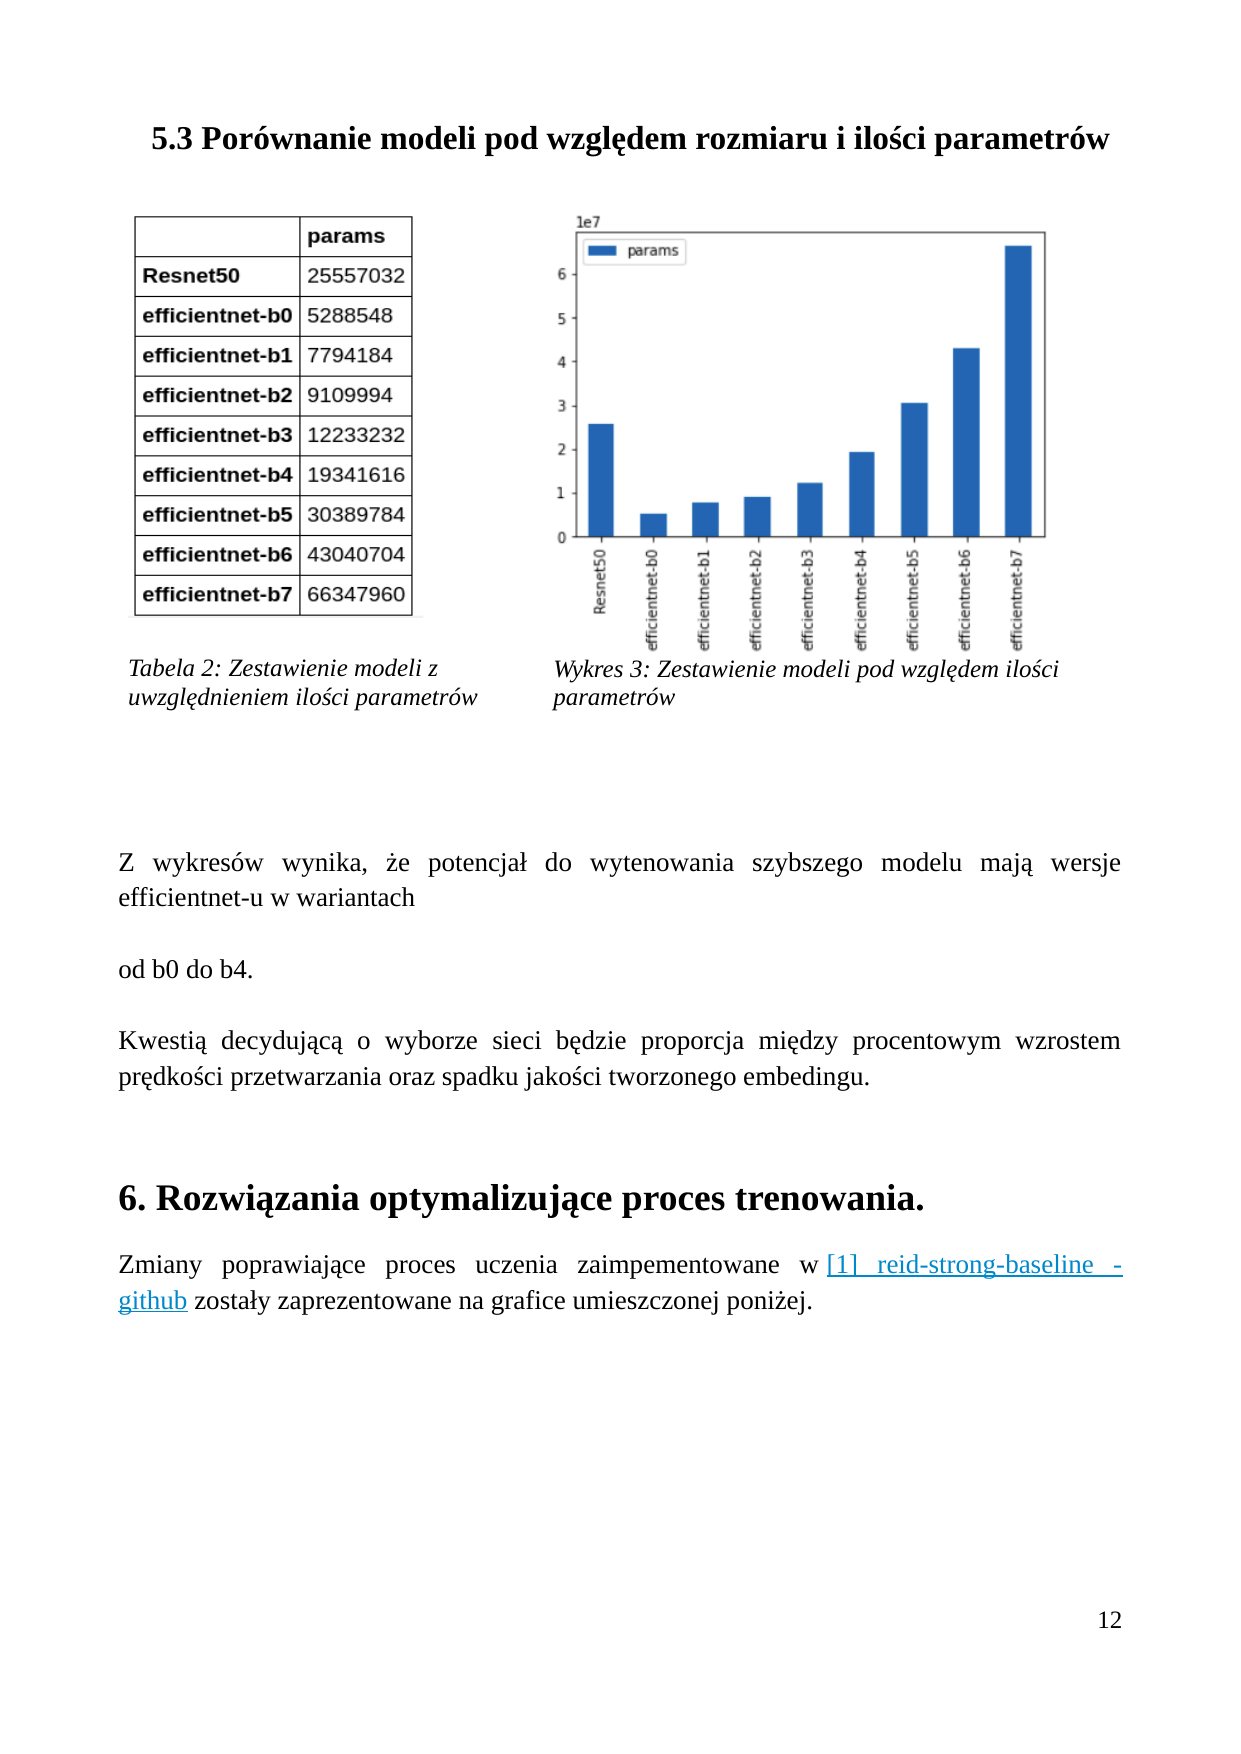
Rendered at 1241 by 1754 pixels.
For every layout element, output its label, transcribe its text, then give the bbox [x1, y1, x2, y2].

text Tabela 2: Zestawienie modeli z uwzględnieniem ilości parametrów [128, 213, 493, 711]
text Wykres 3: Zestawienie modeli pod względem ilości parametrów [553, 211, 1119, 711]
text Z wykresów wynika, że potencjał do wytenowania szybszego modelu mają wersje efficientnet-u w wariantach [118, 846, 1122, 913]
subtitle 6. Rozwiązania optymalizujące proces trenowania. [118, 1132, 1122, 1218]
picture [127, 213, 424, 618]
text od b0 do b4. [118, 953, 1122, 984]
subtitle 5.3 Porównanie modeli pod względem rozmiaru i ilości parametrów [151, 118, 1122, 156]
picture [553, 211, 1063, 654]
text Kwestią decydującą o wyborze sieci będzie proporcja między procentowym wzrostem prędkości przetwarzania oraz spadku jakości tworzonego embedingu. [118, 1024, 1122, 1091]
text Zmiany poprawiające proces uczenia zaimpementowane w [1] reid-strong-baseline -github zostały zaprezentowane na grafice umieszczonej poniżej. [118, 1248, 1122, 1315]
